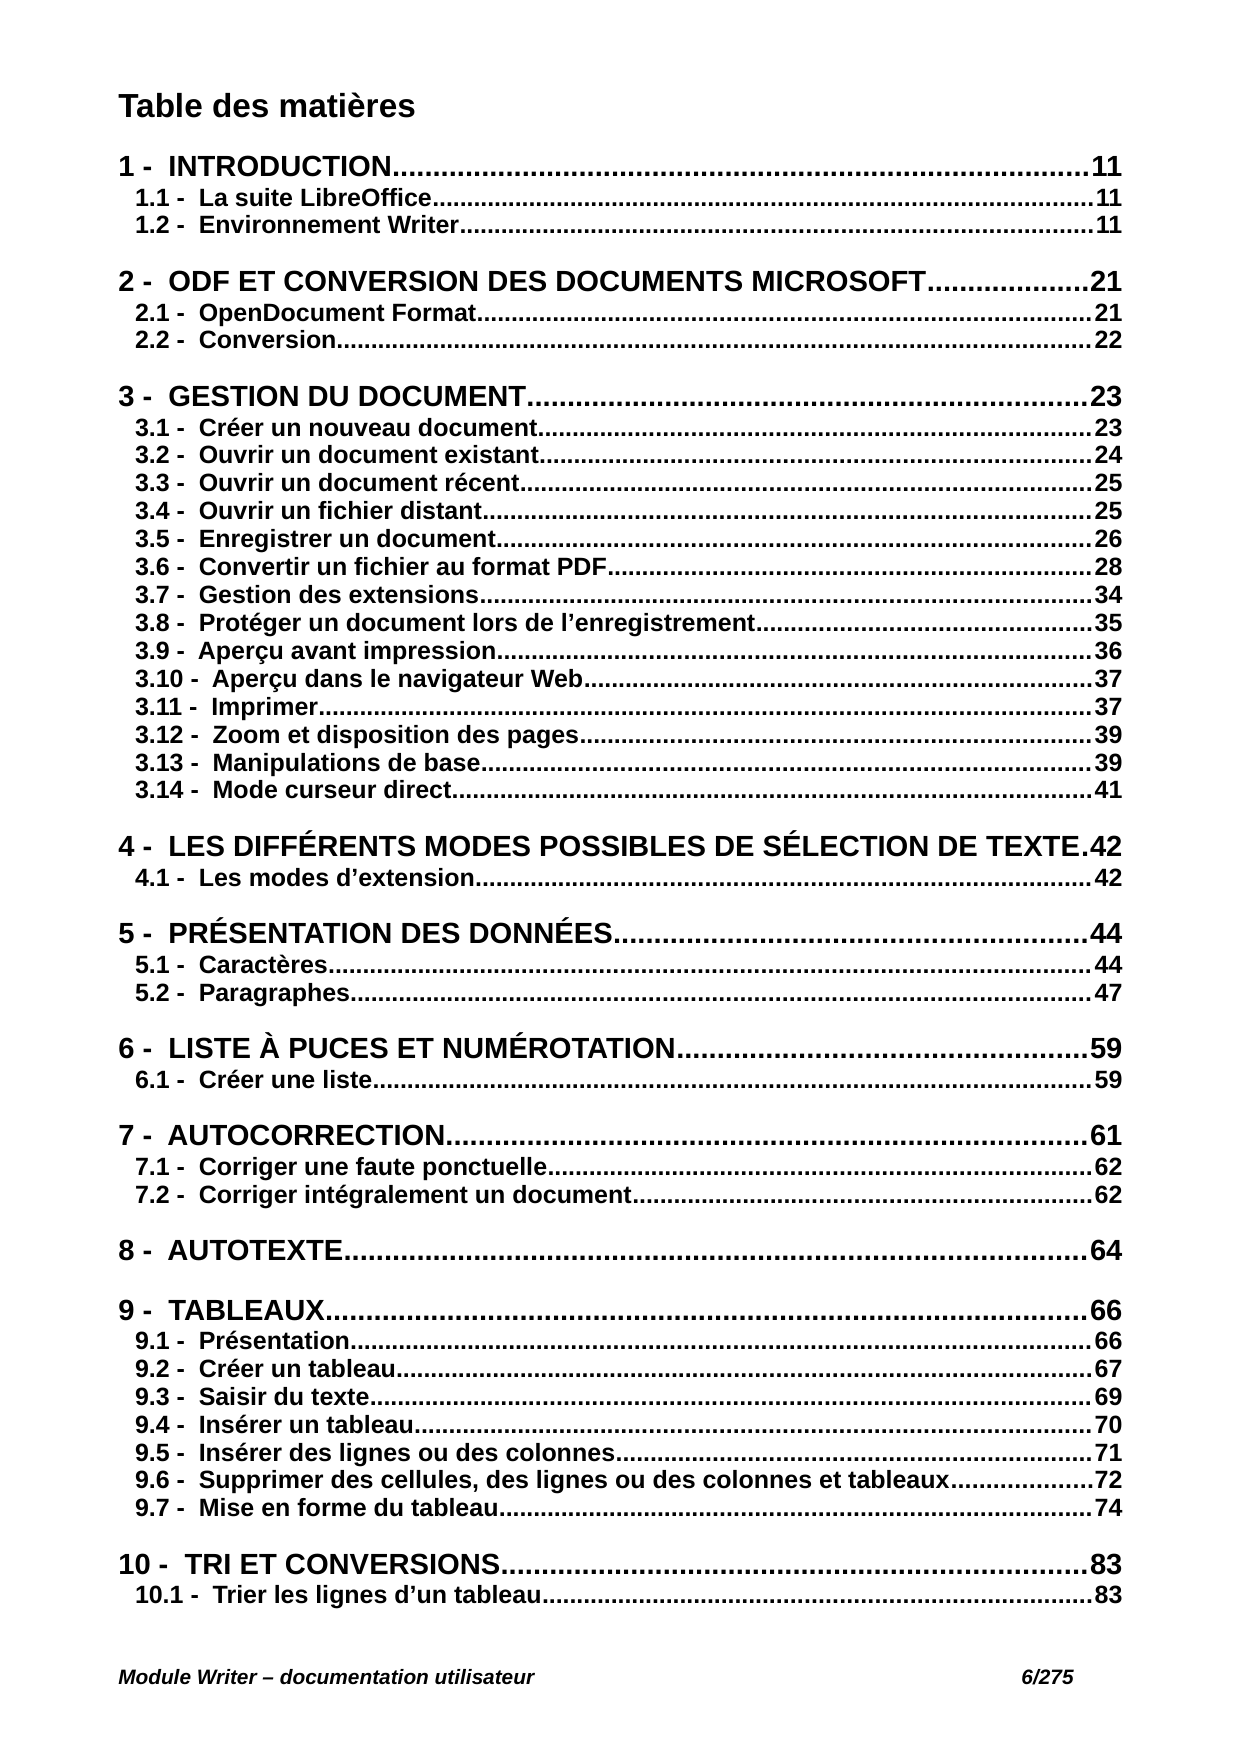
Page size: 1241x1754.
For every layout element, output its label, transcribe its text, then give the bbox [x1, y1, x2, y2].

text 3.7 - Gestion des extensions 34 [135, 581, 1122, 609]
text 3 - Gestion du document 23 [118, 380, 1122, 413]
text 3.13 - Manipulations de base 39 [135, 748, 1122, 776]
text 9.6 - Supprimer des cellules, des lignes ou des colonnes et tableaux 72 [135, 1466, 1122, 1494]
text 3.3 - Ouvrir un document récent 25 [135, 469, 1122, 497]
text 9.5 - Insérer des lignes ou des colonnes 71 [135, 1438, 1122, 1466]
text 3.4 - Ouvrir un fichier distant 25 [135, 497, 1122, 525]
text 7 - Autocorrection 61 [118, 1119, 1122, 1152]
text 9 - Tableaux 66 [118, 1293, 1122, 1326]
text 9.2 - Créer un tableau 67 [135, 1355, 1122, 1383]
text 1 - Introduction 11 [118, 150, 1122, 183]
text 2.2 - Conversion 22 [135, 326, 1122, 354]
text 3.2 - Ouvrir un document existant 24 [135, 441, 1122, 469]
text 3.10 - Aperçu dans le navigateur Web 37 [135, 665, 1122, 693]
text 3.1 - Créer un nouveau document 23 [135, 413, 1122, 441]
text 6.1 - Créer une liste 59 [135, 1066, 1122, 1093]
text 3.5 - Enregistrer un document 26 [135, 525, 1122, 553]
text 5.2 - Paragraphes 47 [135, 978, 1122, 1006]
text 2.1 - OpenDocument Format 21 [135, 298, 1122, 326]
subtitle Table des matières [118, 87, 1122, 124]
text 9.4 - Insérer un tableau 70 [135, 1411, 1122, 1438]
text 7.1 - Corriger une faute ponctuelle 62 [135, 1153, 1122, 1181]
text 9.7 - Mise en forme du tableau 74 [135, 1494, 1122, 1522]
text 1.1 - La suite LibreOffice 11 [135, 183, 1122, 211]
text 8 - Autotexte 64 [118, 1234, 1122, 1267]
text 1.2 - Environnement Writer 11 [135, 211, 1122, 239]
text 3.6 - Convertir un fichier au format PDF 28 [135, 553, 1122, 581]
text 3.12 - Zoom et disposition des pages 39 [135, 721, 1122, 748]
text 10.1 - Trier les lignes d’un tableau 83 [135, 1581, 1122, 1609]
text 3.14 - Mode curseur direct 41 [135, 776, 1122, 804]
text 9.3 - Saisir du texte 69 [135, 1383, 1122, 1411]
text 9.1 - Présentation 66 [135, 1327, 1122, 1355]
text 5.1 - Caractères 44 [135, 951, 1122, 978]
text 5 - Présentation des données 44 [118, 917, 1122, 950]
text 7.2 - Corriger intégralement un document 62 [135, 1181, 1122, 1208]
text 4 - Les différents modes possibles de sélection de texte 42 [118, 830, 1122, 863]
text 10 - Tri et conversions 83 [118, 1548, 1122, 1581]
text 2 - ODF et Conversion des documents Microsoft 21 [118, 265, 1122, 298]
text 3.9 - Aperçu avant impression 36 [135, 637, 1122, 665]
text 6 - Liste à puces et numérotation 59 [118, 1032, 1122, 1065]
text 3.8 - Protéger un document lors de l’enregistrement 35 [135, 609, 1122, 637]
text 4.1 - Les modes d’extension 42 [135, 863, 1122, 891]
text 3.11 - Imprimer 37 [135, 693, 1122, 721]
